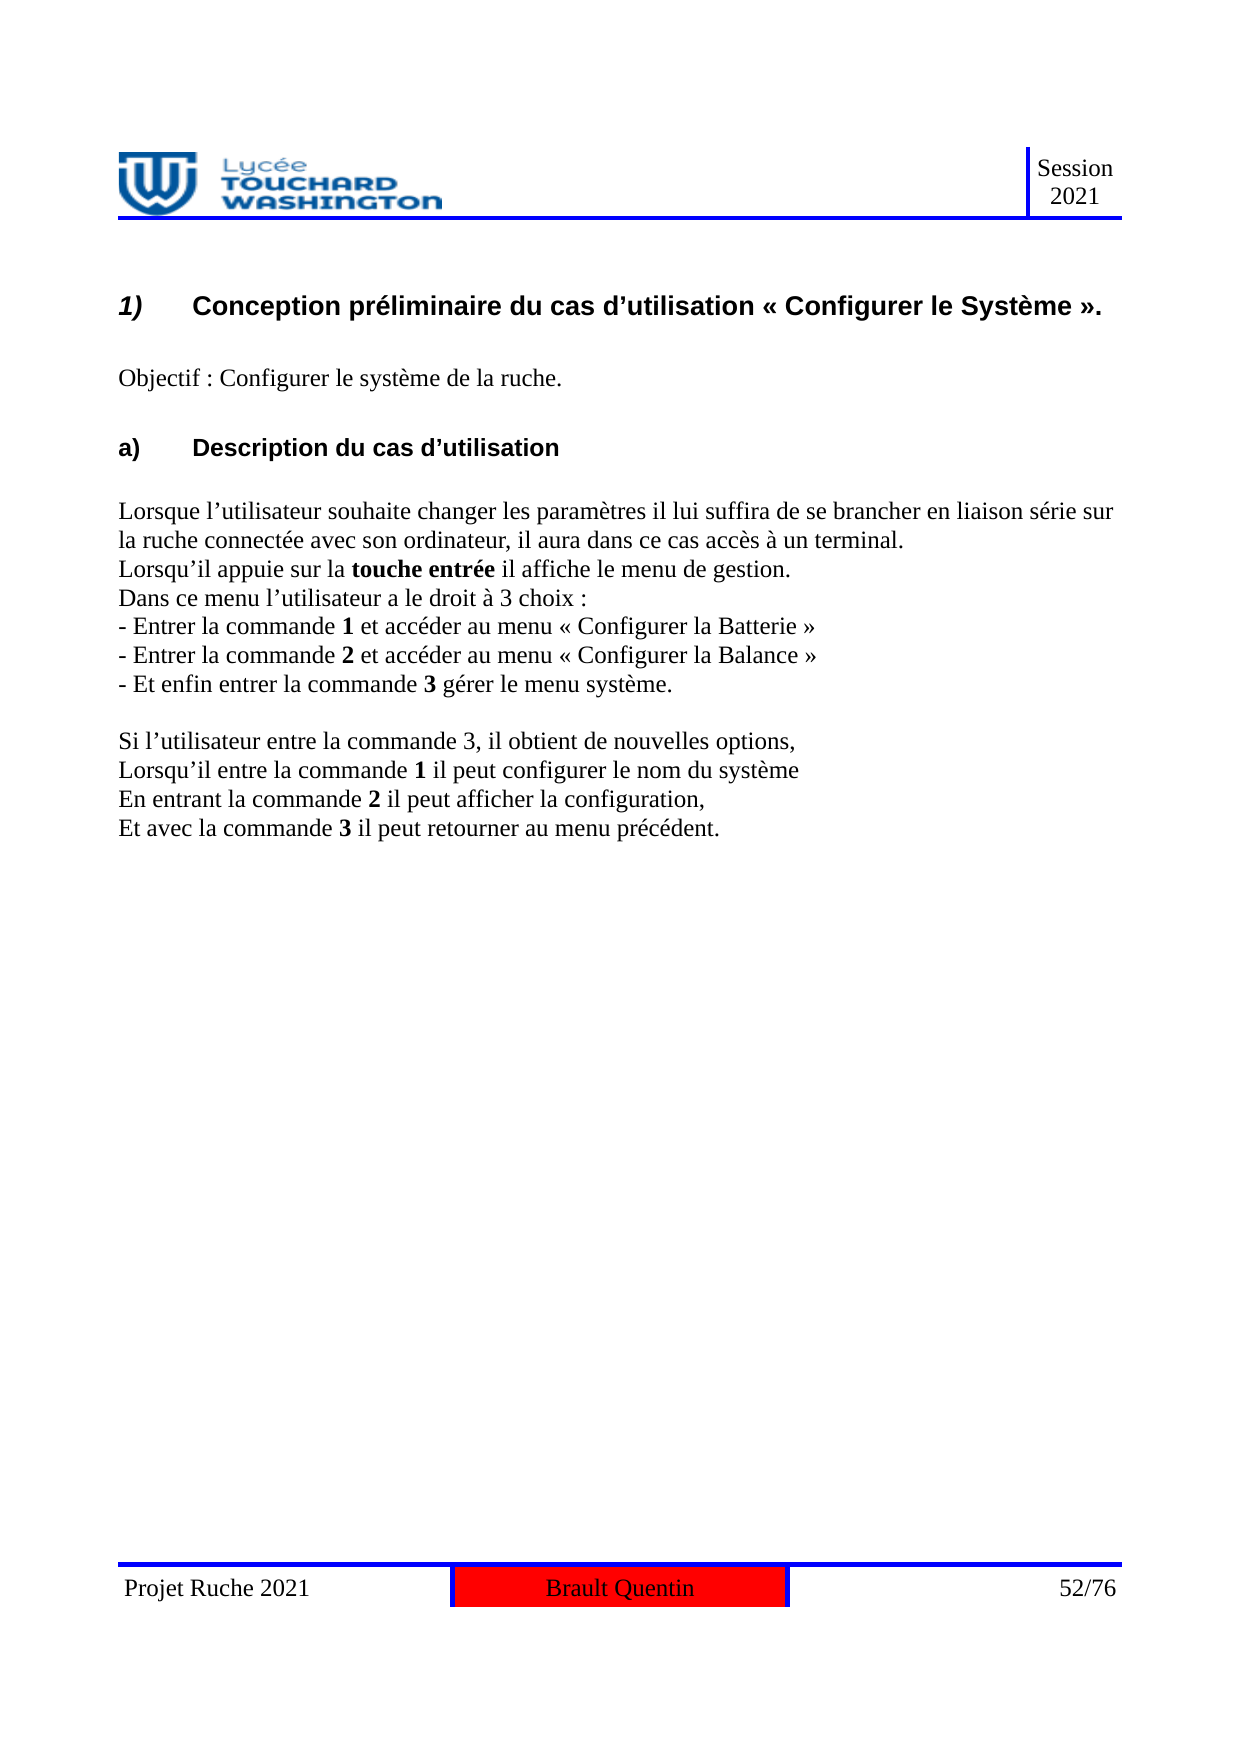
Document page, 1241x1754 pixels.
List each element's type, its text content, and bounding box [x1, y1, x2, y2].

text Lorsque l’utilisateur souhaite changer les paramètres il lui suffira de se brancher en liaison série sur la ruche connectée avec son ordinateur, il aura dans ce cas accès à un terminal. Lorsqu’il appuie sur la touche entrée il affiche le menu de gestion. [118, 496, 1122, 583]
text Si l’utilisateur entre la commande 3, il obtient de nouvelles options, Lorsqu’il entre la commande 1 il peut configurer le nom du système [118, 726, 1122, 784]
picture [118, 152, 442, 216]
subtitle Description du cas d’utilisation [118, 433, 1122, 461]
text En entrant la commande 2 il peut afficher la configuration, Et avec la commande 3 il peut retourner au menu précédent. [118, 784, 1122, 841]
text Dans ce menu l’utilisateur a le droit à 3 choix : [118, 583, 1122, 611]
subtitle Conception préliminaire du cas d’utilisation « Configurer le Système ». [118, 290, 1122, 322]
text - Entrer la commande 1 et accéder au menu « Configurer la Batterie » - Entrer la commande 2 et accéder au menu « Configurer la Balance » - Et enfin entrer la commande 3 gérer le menu système. [118, 611, 1122, 698]
text Objectif : Configurer le système de la ruche. [118, 363, 1122, 392]
